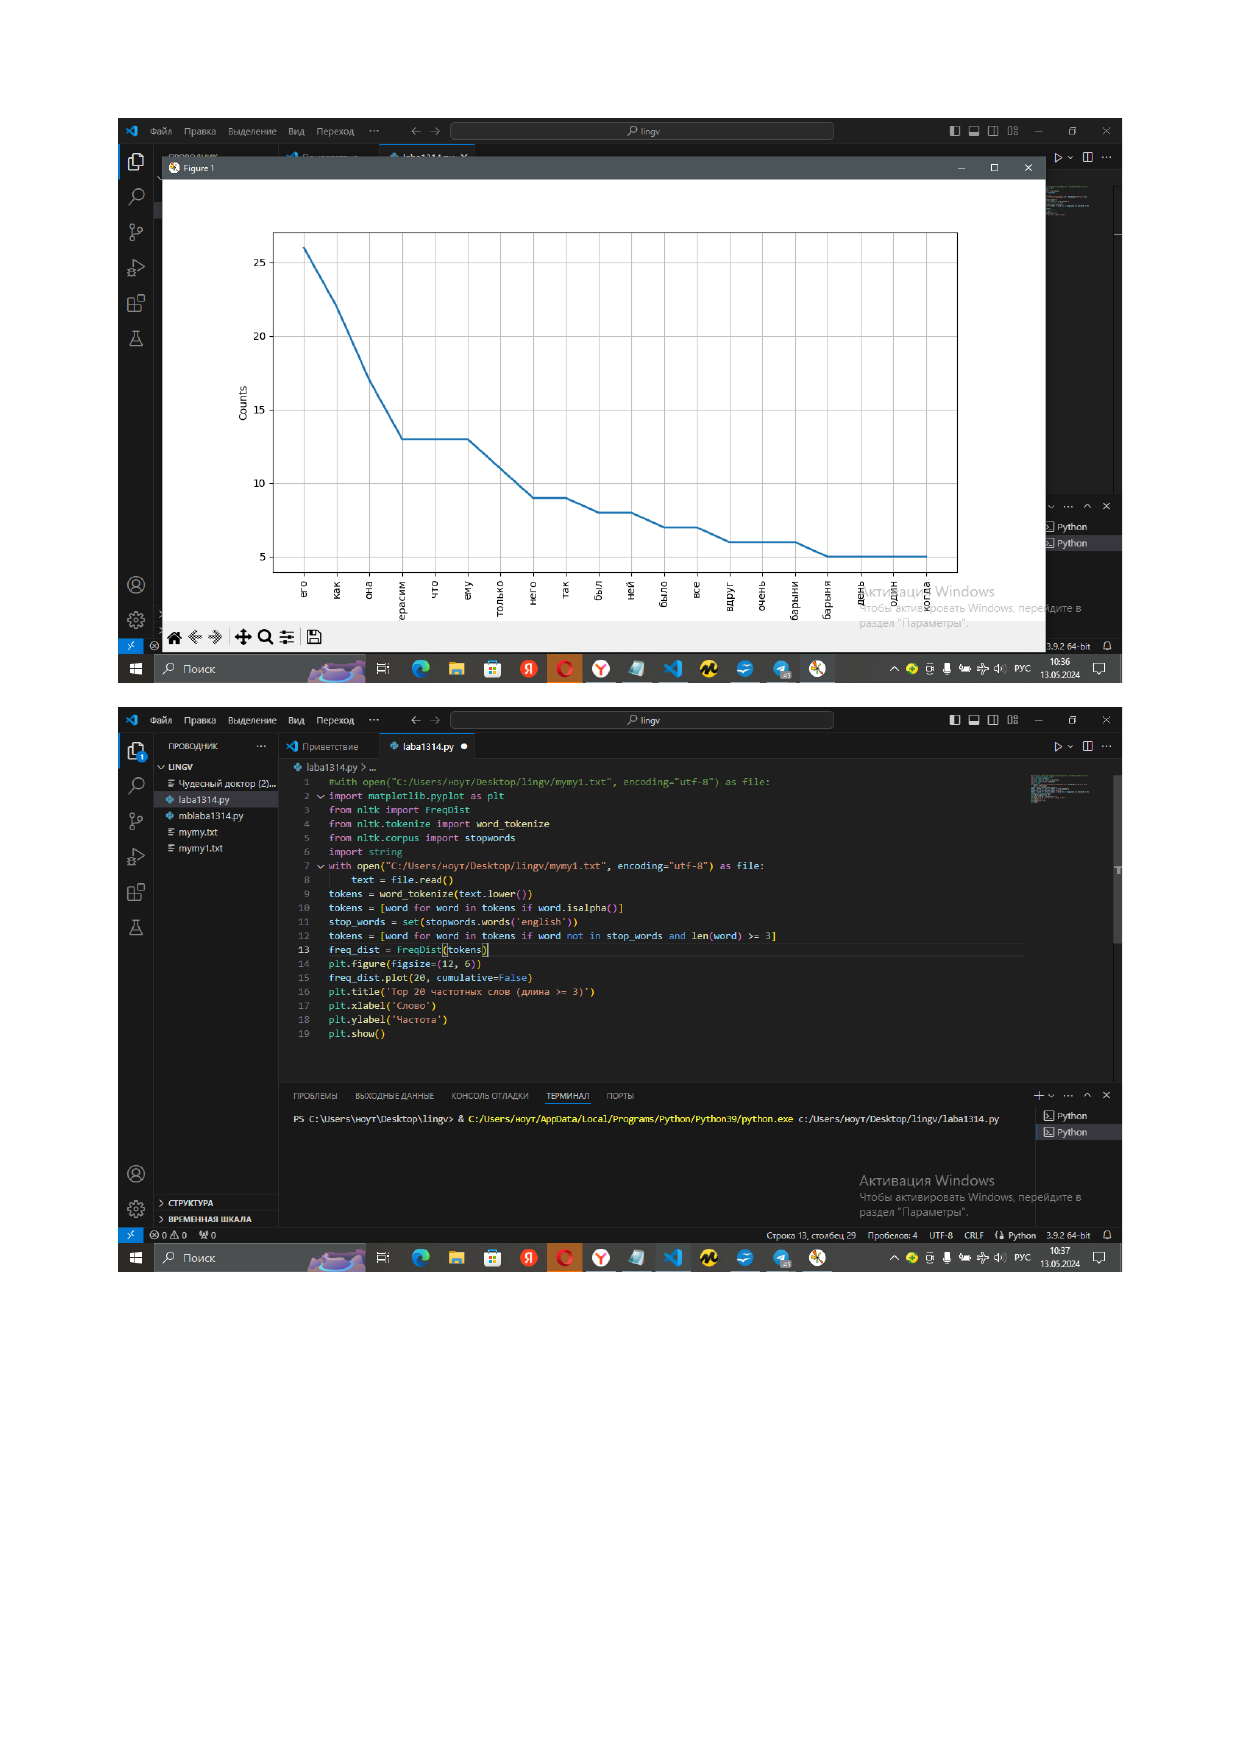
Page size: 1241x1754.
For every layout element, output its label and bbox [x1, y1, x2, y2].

picture [118, 118, 1123, 683]
picture [118, 707, 1123, 1272]
